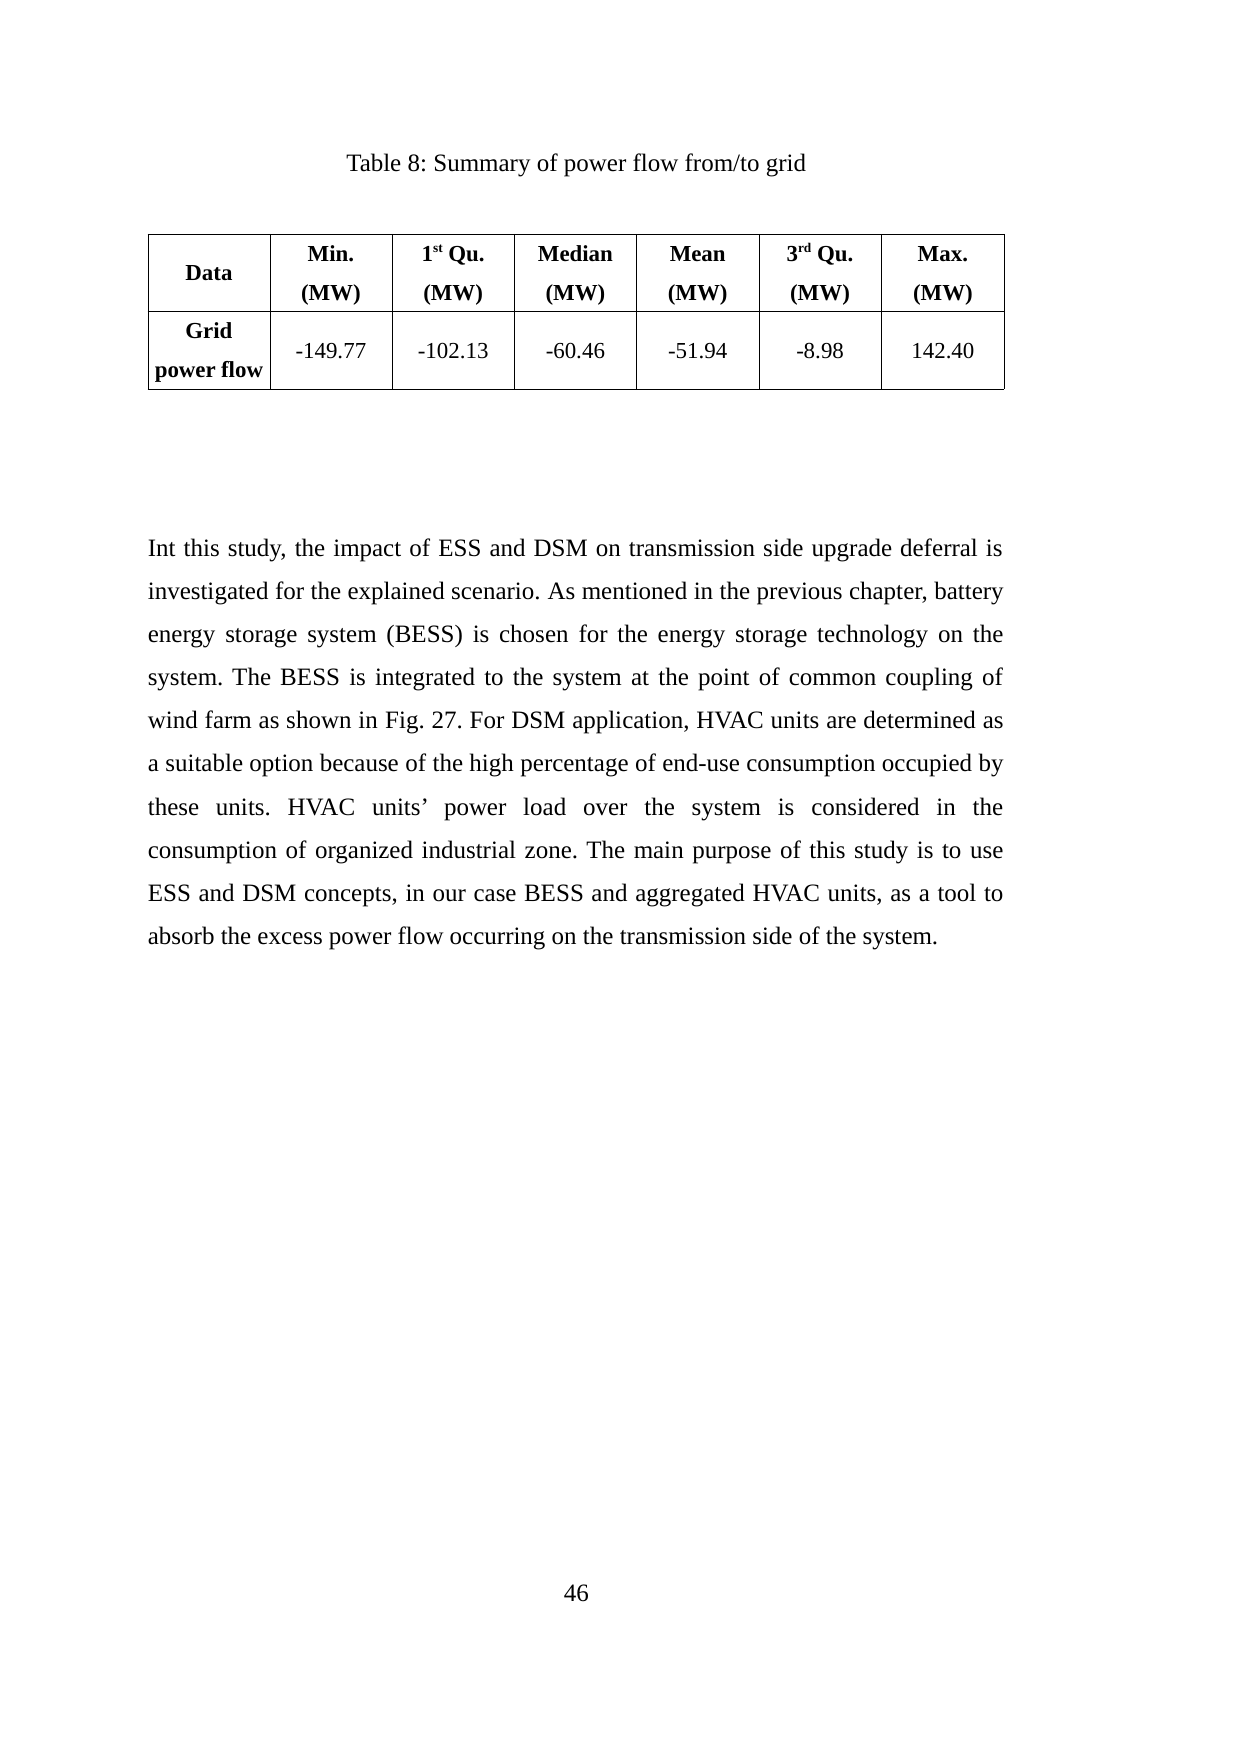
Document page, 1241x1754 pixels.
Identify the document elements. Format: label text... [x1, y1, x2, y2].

text Table 8: Summary of power flow from/to grid [148, 148, 1004, 176]
table_header Max. (MW) [882, 235, 1004, 311]
table_cell -51.94 [637, 312, 759, 389]
table_header Data [149, 235, 270, 311]
table_cell -149.77 [271, 312, 392, 389]
table_cell 142.40 [882, 312, 1004, 389]
text Int this study, the impact of ESS and DSM on transmission side upgrade deferral is investigated for the explained scenario. As mentioned in the previous chapter, battery energy storage system (BESS) is chosen for the energy storage technology on the system. The BESS is integrated to the system at the point of common coupling of wind farm as shown in Fig. 27. For DSM application, HVAC units are determined as a suitable option because of the high percentage of end-use consumption occupied by these units. HVAC units’ power load over the system is considered in the consumption of organized industrial zone. The main purpose of this study is to use ESS and DSM concepts, in our case BESS and aggregated HVAC units, as a tool to absorb the excess power flow occurring on the transmission side of the system. [148, 533, 1004, 950]
table_cell Grid power flow [149, 312, 270, 389]
table_header Mean (MW) [637, 235, 759, 311]
table_header Median (MW) [515, 235, 636, 311]
table_header 3rd Qu. (MW) [760, 235, 881, 311]
table_cell -102.13 [393, 312, 514, 389]
table_header 1st Qu. (MW) [393, 235, 514, 311]
table_cell -8.98 [760, 312, 881, 389]
table_cell -60.46 [515, 312, 636, 389]
table_header Min. (MW) [271, 235, 392, 311]
